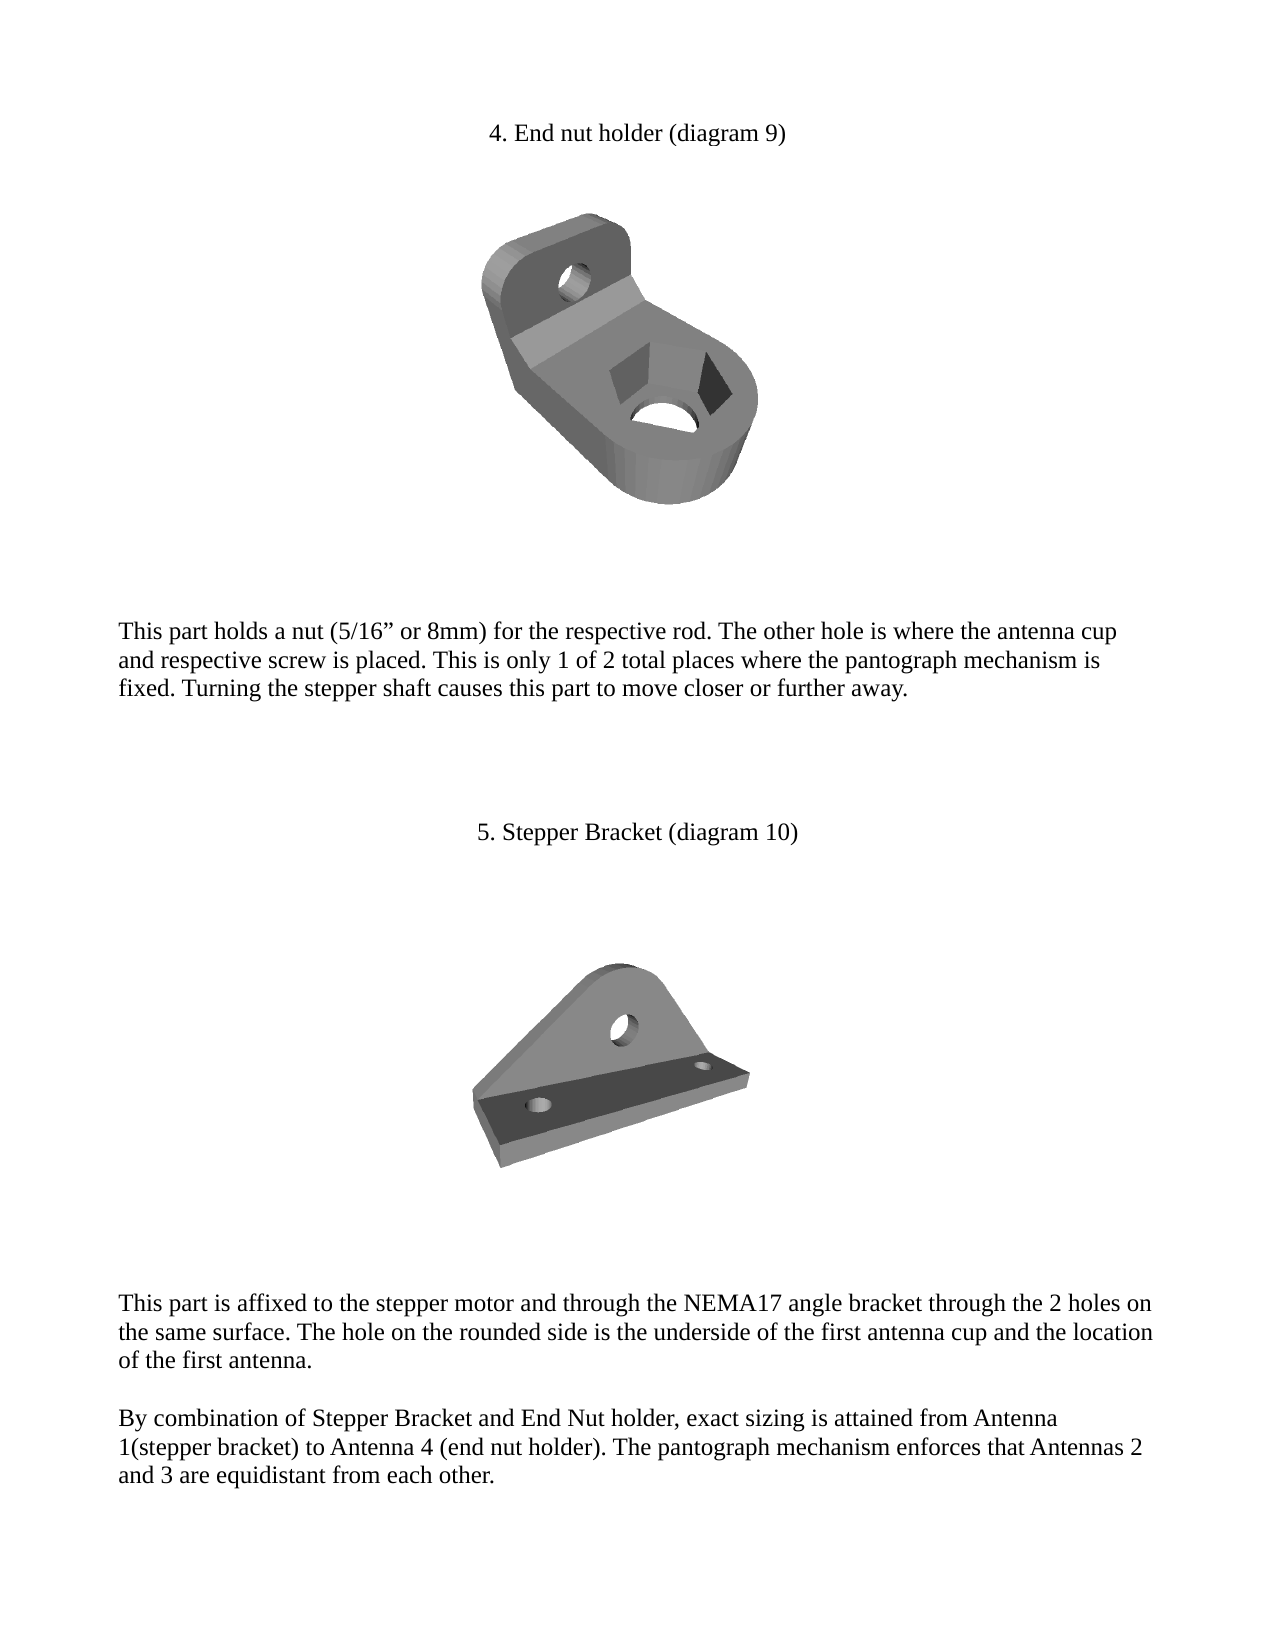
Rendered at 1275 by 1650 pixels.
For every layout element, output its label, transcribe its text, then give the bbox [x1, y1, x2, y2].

text By combination of Stepper Bracket and End Nut holder, exact sizing is attained from Antenna 1(stepper bracket) to Antenna 4 (end nut holder). The pantograph mechanism enforces that Antennas 2 and 3 are equidistant from each other. [118, 1403, 1157, 1489]
picture [193, 146, 1082, 559]
text This part holds a nut (5/16” or 8mm) for the respective rod. The other hole is where the antenna cup and respective screw is placed. This is only 1 of 2 total places where the pantograph mechanism is fixed. Turning the stepper shaft causes this part to move closer or further away. [118, 616, 1157, 702]
text 4. End nut holder (diagram 9) [118, 118, 1157, 147]
text This part is affixed to the stepper motor and through the NEMA17 angle bracket through the 2 holes on the same surface. The hole on the rounded side is the underside of the first antenna cup and the location of the first antenna. [118, 1288, 1157, 1374]
picture [223, 846, 1052, 1231]
text 5. Stepper Bracket (diagram 10) [118, 817, 1157, 846]
